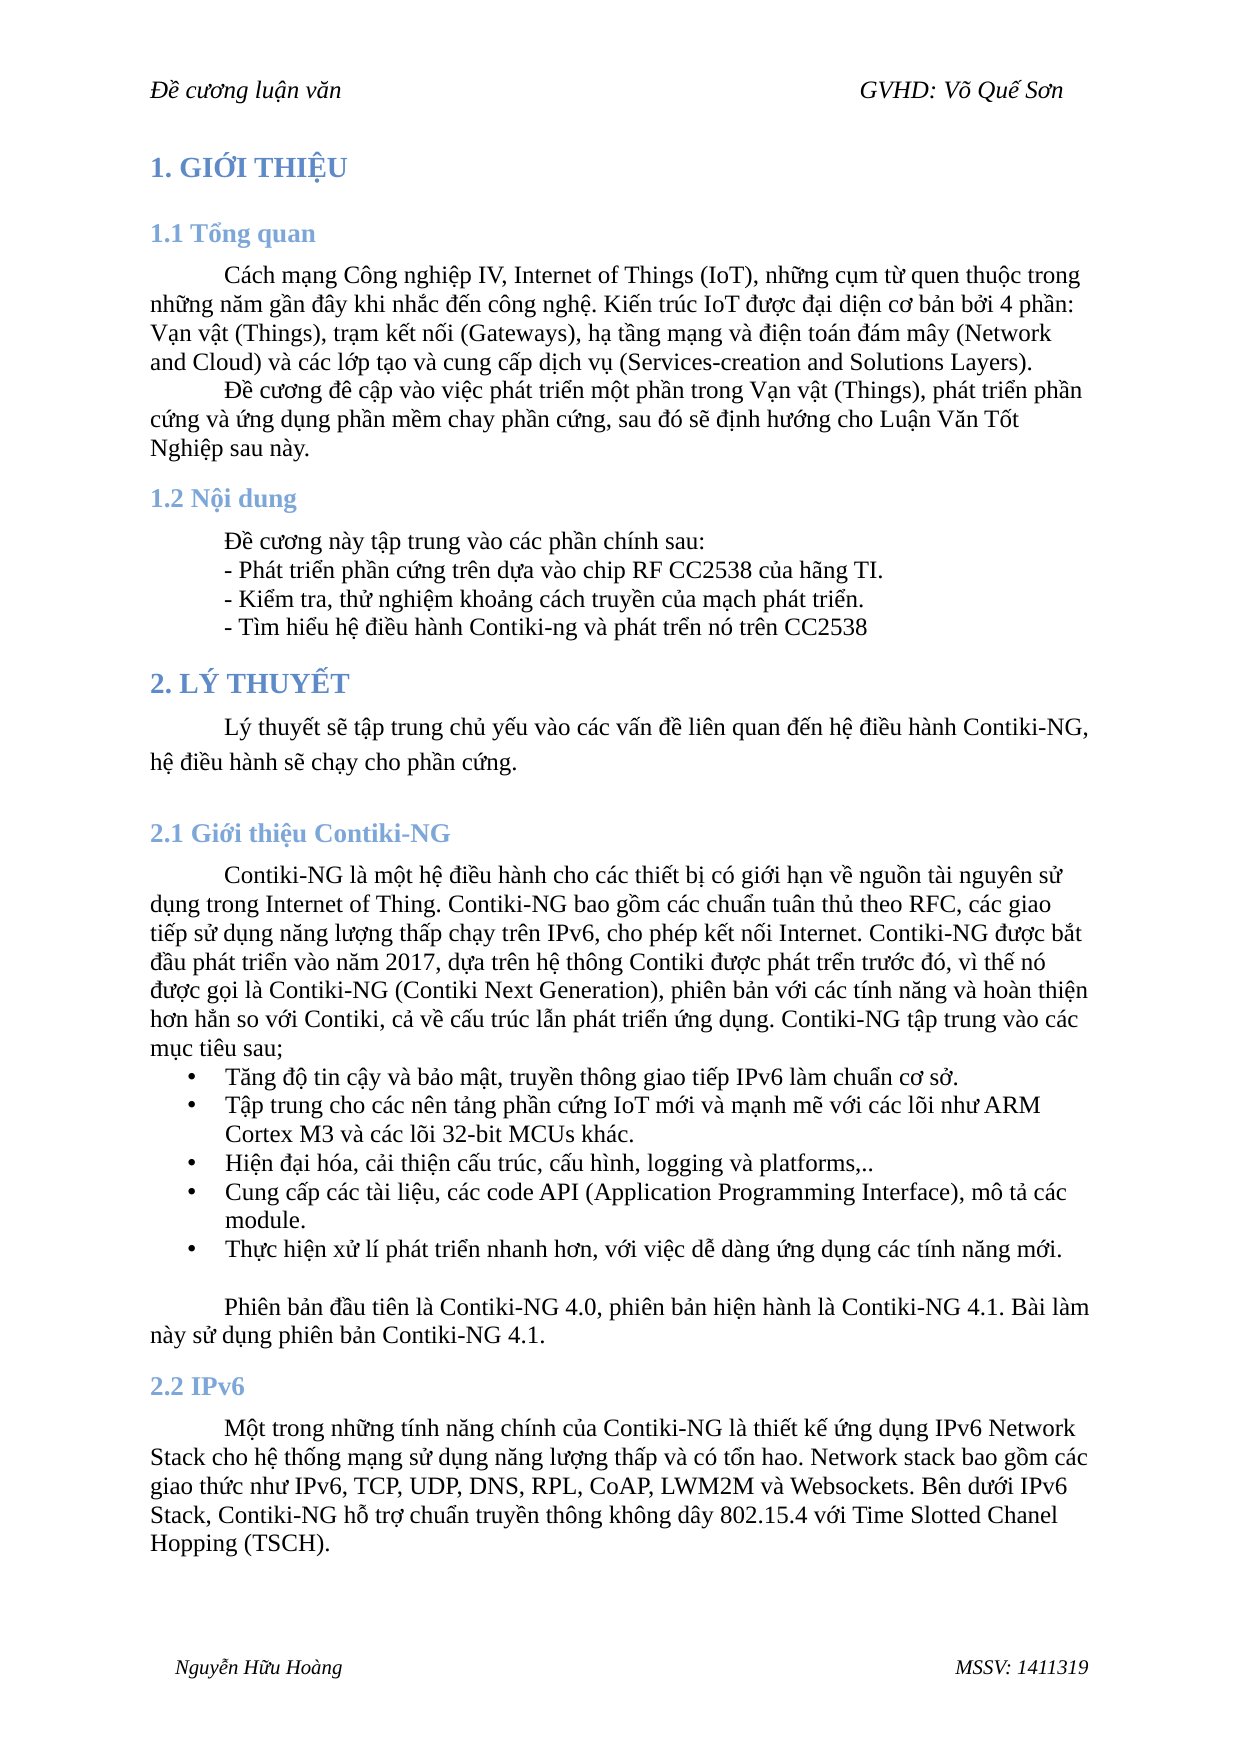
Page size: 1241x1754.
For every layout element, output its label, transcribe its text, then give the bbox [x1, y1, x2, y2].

list Thực hiện xử lí phát triển nhanh hơn, với việc dễ dàng ứng dụng các tính năng mới. [187, 1234, 1090, 1263]
text Một trong những tính năng chính của Contiki-NG là thiết kế ứng dụng IPv6 Network Stack cho hệ thống mạng sử dụng năng lượng thấp và có tổn hao. Network stack bao gồm các giao thức như IPv6, TCP, UDP, DNS, RPL, CoAP, LWM2M và Websockets. Bên dưới IPv6 Stack, Contiki-NG hỗ trợ chuẩn truyền thông không dây 802.15.4 với Time Slotted Chanel Hopping (TSCH). [150, 1413, 1090, 1557]
text - Kiểm tra, thử nghiệm khoảng cách truyền của mạch phát triển. [150, 584, 1090, 612]
text Cách mạng Công nghiệp IV, Internet of Things (IoT), những cụm từ quen thuộc trong những năm gần đây khi nhắc đến công nghệ. Kiến trúc IoT được đại diện cơ bản bởi 4 phần: Vạn vật (Things), trạm kết nối (Gateways), hạ tầng mạng và điện toán đám mây (Network and Cloud) và các lớp tạo và cung cấp dịch vụ (Services-creation and Solutions Layers). [150, 261, 1090, 376]
list Hiện đại hóa, cải thiện cấu trúc, cấu hình, logging và platforms,.. [187, 1148, 1090, 1177]
subtitle 1.1 Tổng quan [150, 217, 1090, 248]
text - Tìm hiểu hệ điều hành Contiki-ng và phát trển nó trên CC2538 [150, 612, 1090, 641]
text Đề cương này tập trung vào các phần chính sau: [150, 526, 1090, 555]
list Cung cấp các tài liệu, các code API (Application Programming Interface), mô tả các module. [187, 1177, 1090, 1234]
subtitle 2.2 IPv6 [150, 1370, 1090, 1401]
text Lý thuyết sẽ tập trung chủ yếu vào các vấn đề liên quan đến hệ điều hành Contiki-NG, hệ điều hành sẽ chạy cho phần cứng. [150, 712, 1090, 776]
subtitle 1. GIỚI THIỆU [150, 150, 1090, 183]
subtitle 2. LÝ THUYẾT [150, 666, 1090, 700]
subtitle 1.2 Nội dung [150, 483, 1090, 514]
text - Phát triển phần cứng trên dựa vào chip RF CC2538 của hãng TI. [150, 555, 1090, 584]
list Tập trung cho các nên tảng phần cứng IoT mới và mạnh mẽ với các lõi như ARM Cortex M3 và các lõi 32-bit MCUs khác. [187, 1090, 1090, 1148]
text Đề cương đê cập vào việc phát triển một phần trong Vạn vật (Things), phát triển phần cứng và ứng dụng phần mềm chay phần cứng, sau đó sẽ định hướng cho Luận Văn Tốt Nghiệp sau này. [150, 376, 1090, 462]
text Contiki-NG là một hệ điều hành cho các thiết bị có giới hạn về nguồn tài nguyên sử dụng trong Internet of Thing. Contiki-NG bao gồm các chuẩn tuân thủ theo RFC, các giao tiếp sử dụng năng lượng thấp chạy trên IPv6, cho phép kết nối Internet. Contiki-NG được bắt đầu phát triển vào năm 2017, dựa trên hệ thông Contiki được phát trển trước đó, vì thế nó được gọi là Contiki-NG (Contiki Next Generation), phiên bản với các tính năng và hoàn thiện hơn hẳn so với Contiki, cả về cấu trúc lẫn phát triển ứng dụng. Contiki-NG tập trung vào các mục tiêu sau; [150, 860, 1090, 1062]
text Phiên bản đầu tiên là Contiki-NG 4.0, phiên bản hiện hành là Contiki-NG 4.1. Bài làm này sử dụng phiên bản Contiki-NG 4.1. [150, 1292, 1090, 1349]
subtitle 2.1 Giới thiệu Contiki-NG [150, 817, 1090, 848]
list Tăng độ tin cậy và bảo mật, truyền thông giao tiếp IPv6 làm chuẩn cơ sở. [187, 1062, 1090, 1090]
